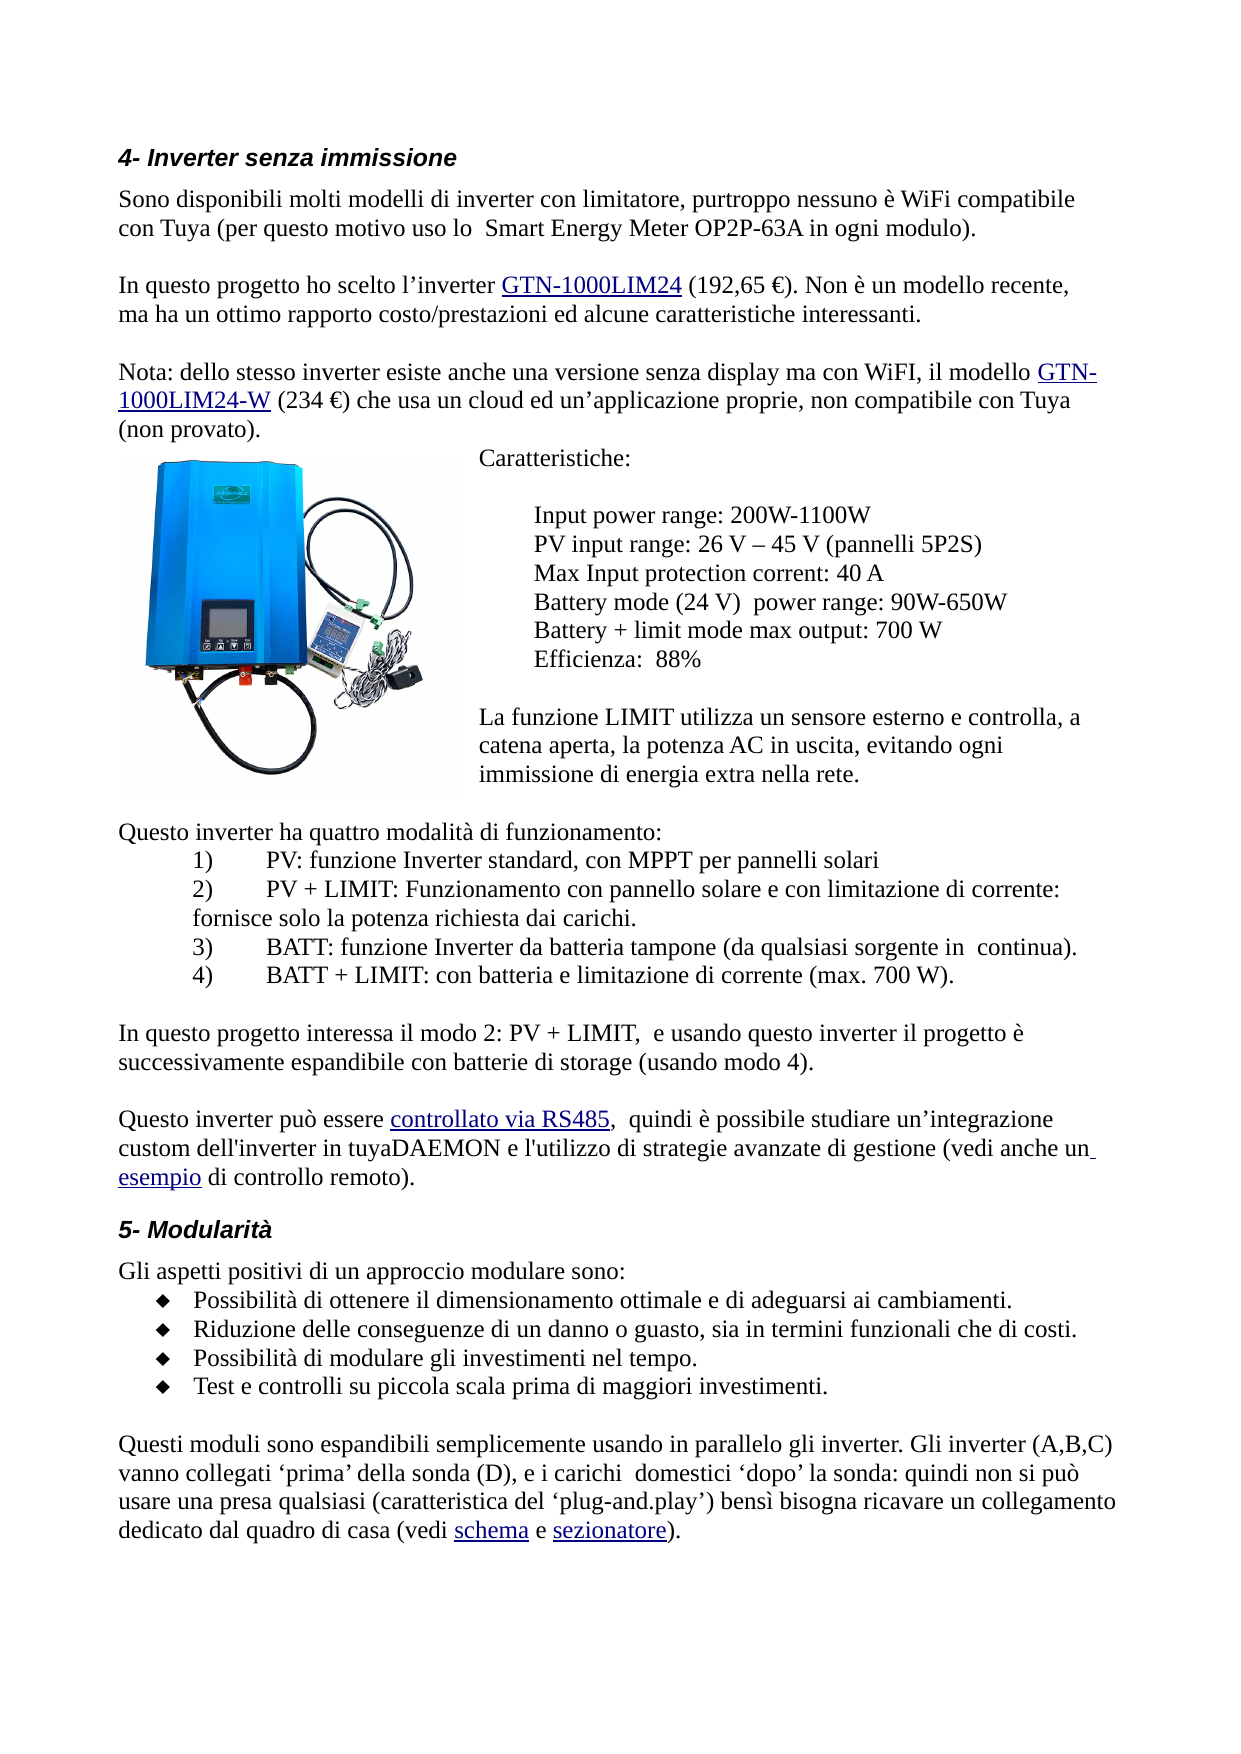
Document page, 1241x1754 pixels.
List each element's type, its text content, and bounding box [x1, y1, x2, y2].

text Questo inverter ha quattro modalità di funzionamento: [118, 817, 1104, 845]
text Battery mode (24 V) power range: 90W-650W [461, 587, 1104, 615]
subtitle 5- Modularità [118, 1215, 1122, 1244]
list PV + LIMIT: Funzionamento con pannello solare e con limitazione di corrente: fornisce solo la potenza richiesta dai carichi. [192, 874, 1104, 932]
text Gli aspetti positivi di un approccio modulare sono: [118, 1256, 1122, 1285]
subtitle 4- Inverter senza immissione [118, 143, 1122, 172]
list Test e controlli su piccola scala prima di maggiori investimenti. [156, 1371, 1122, 1400]
list BATT + LIMIT: con batteria e limitazione di corrente (max. 700 W). [192, 960, 1104, 989]
list Possibilità di modulare gli investimenti nel tempo. [156, 1343, 1122, 1371]
text Sono disponibili molti modelli di inverter con limitatore, purtroppo nessuno è WiFi compatibile con Tuya (per questo motivo uso lo Smart Energy Meter OP2P-63A in ogni modulo). [118, 184, 1104, 242]
text Caratteristiche: [118, 443, 1104, 472]
text Max Input protection corrent: 40 A [461, 558, 1104, 587]
list BATT: funzione Inverter da batteria tampone (da qualsiasi sorgente in continua). [192, 932, 1104, 960]
text La funzione LIMIT utilizza un sensore esterno e controlla, a catena aperta, la potenza AC in uscita, evitando ogni immissione di energia extra nella rete. [461, 702, 1104, 788]
text Questo inverter può essere controllato via RS485, quindi è possibile studiare un’integrazione custom dell'inverter in tuyaDAEMON e l'utilizzo di strategie avanzate di gestione (vedi anche un esempio di controllo remoto). [118, 1104, 1104, 1190]
text PV input range: 26 V – 45 V (pannelli 5P2S) [461, 529, 1104, 558]
text Efficienza: 88% [461, 644, 1104, 673]
list Possibilità di ottenere il dimensionamento ottimale e di adeguarsi ai cambiamenti. [156, 1285, 1122, 1314]
text Battery + limit mode max output: 700 W [461, 615, 1104, 644]
picture [121, 456, 461, 796]
text In questo progetto ho scelto l’inverter GTN-1000LIM24 (192,65 €). Non è un modello recente, ma ha un ottimo rapporto costo/prestazioni ed alcune caratteristiche interessanti. [118, 270, 1104, 328]
text Nota: dello stesso inverter esiste anche una versione senza display ma con WiFI, il modello GTN-1000LIM24-W (234 €) che usa un cloud ed un’applicazione proprie, non compatibile con Tuya (non provato). [118, 357, 1104, 443]
text Input power range: 200W-1100W [461, 500, 1104, 529]
list PV: funzione Inverter standard, con MPPT per pannelli solari [192, 845, 1104, 874]
list Riduzione delle conseguenze di un danno o guasto, sia in termini funzionali che di costi. [156, 1314, 1122, 1343]
text In questo progetto interessa il modo 2: PV + LIMIT, e usando questo inverter il progetto è successivamente espandibile con batterie di storage (usando modo 4). [118, 1018, 1104, 1075]
text Questi moduli sono espandibili semplicemente usando in parallelo gli inverter. Gli inverter (A,B,C) vanno collegati ‘prima’ della sonda (D), e i carichi domestici ‘dopo’ la sonda: quindi non si può usare una presa qualsiasi (caratteristica del ‘plug-and.play’) bensì bisogna ricavare un collegamento dedicato dal quadro di casa (vedi schema e sezionatore). [118, 1429, 1122, 1544]
